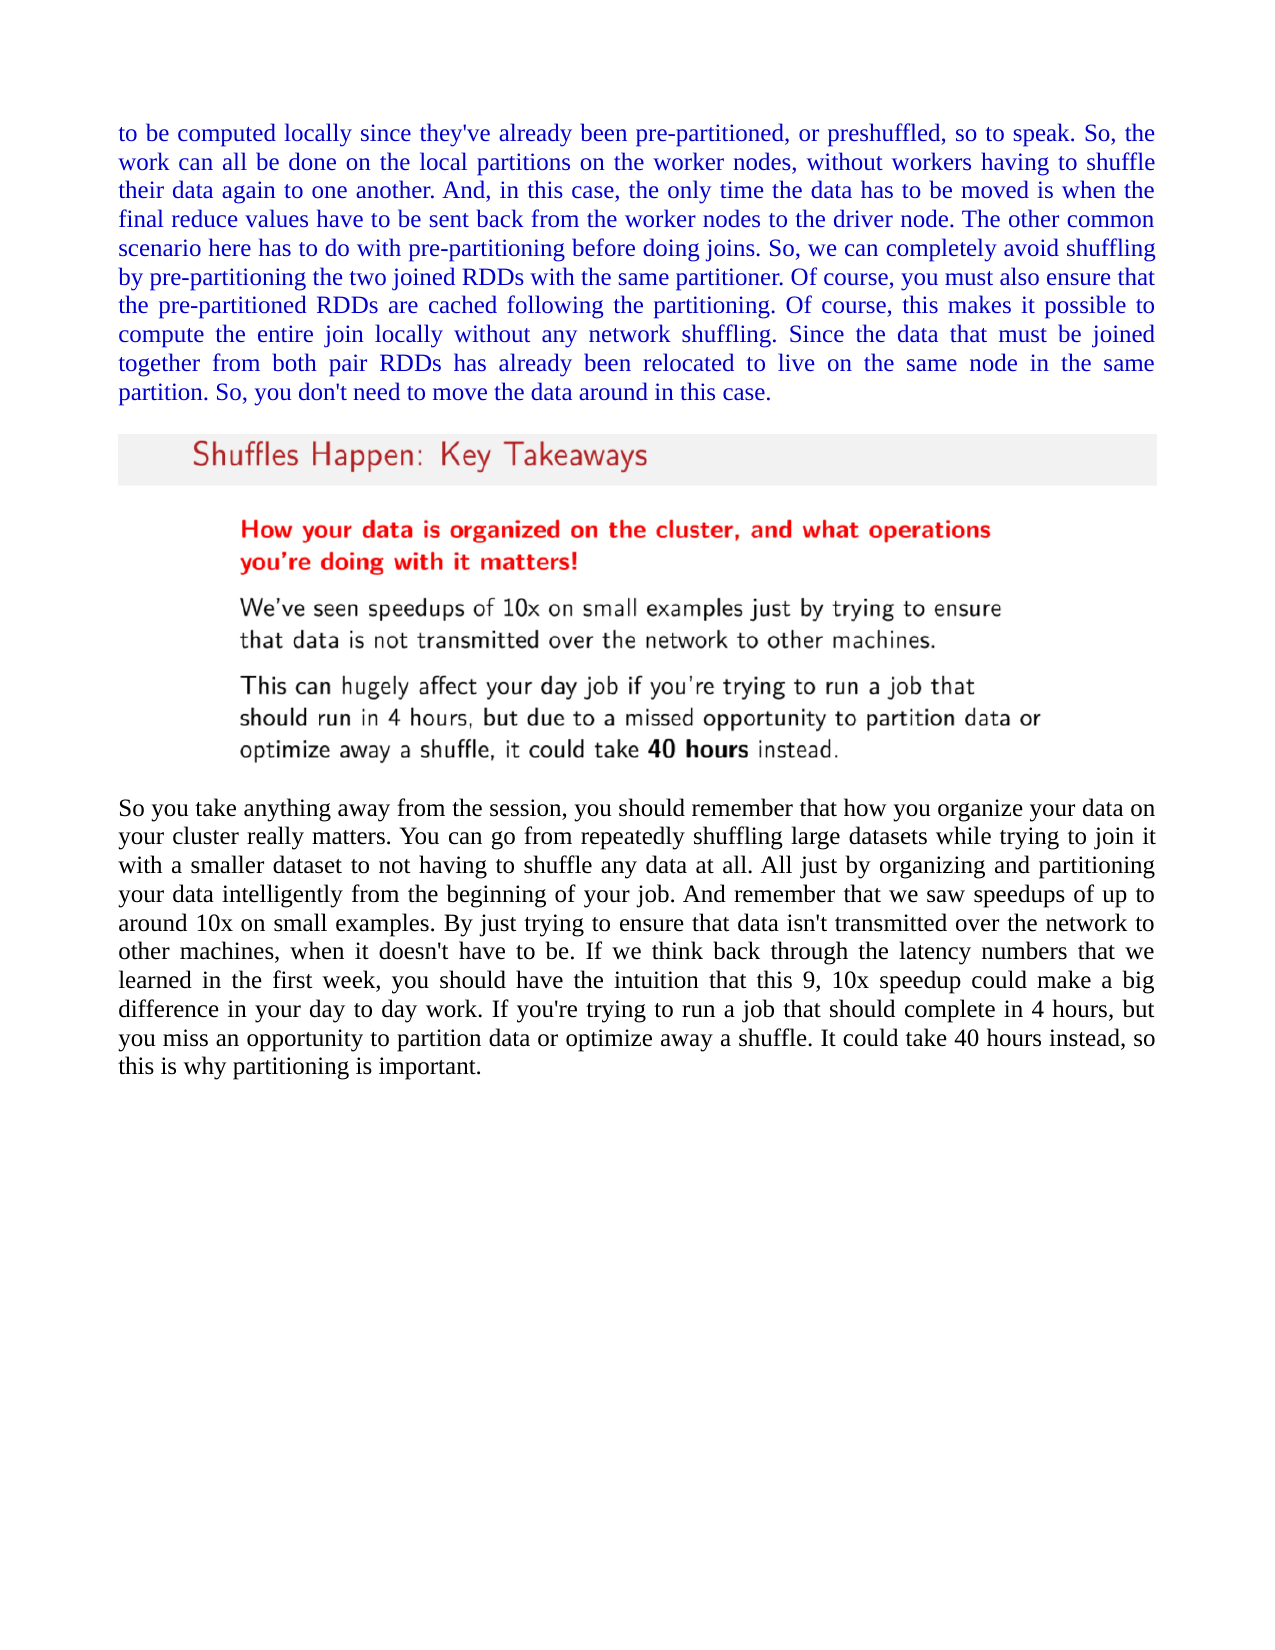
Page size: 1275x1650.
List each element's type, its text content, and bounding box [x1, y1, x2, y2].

text to be computed locally since they've already been pre-partitioned, or preshuffled, so to speak. So, the work can all be done on the local partitions on the worker nodes, without workers having to shuffle their data again to one another. And, in this case, the only time the data has to be moved is when the final reduce values have to be sent back from the worker nodes to the driver node. The other common scenario here has to do with pre-partitioning before doing joins. So, we can completely avoid shuffling by pre-partitioning the two joined RDDs with the same partitioner. Of course, you must also ensure that the pre-partitioned RDDs are cached following the partitioning. Of course, this makes it possible to compute the entire join locally without any network shuffling. Since the data that must be joined together from both pair RDDs has already been relocated to live on the same node in the same partition. So, you don't need to move the data around in this case. [118, 118, 1157, 406]
picture [118, 434, 1157, 764]
text So you take anything away from the session, you should remember that how you organize your data on your cluster really matters. You can go from repeatedly shuffling large datasets while trying to join it with a smaller dataset to not having to shuffle any data at all. All just by organizing and partitioning your data intelligently from the beginning of your job. And remember that we saw speedups of up to around 10x on small examples. By just trying to ensure that data isn't transmitted over the network to other machines, when it doesn't have to be. If we think back through the latency numbers that we learned in the first week, you should have the intuition that this 9, 10x speedup could make a big difference in your day to day work. If you're trying to run a job that should complete in 4 hours, but you miss an opportunity to partition data or optimize away a shuffle. It could take 40 hours instead, so this is why partitioning is important. [118, 793, 1157, 1080]
